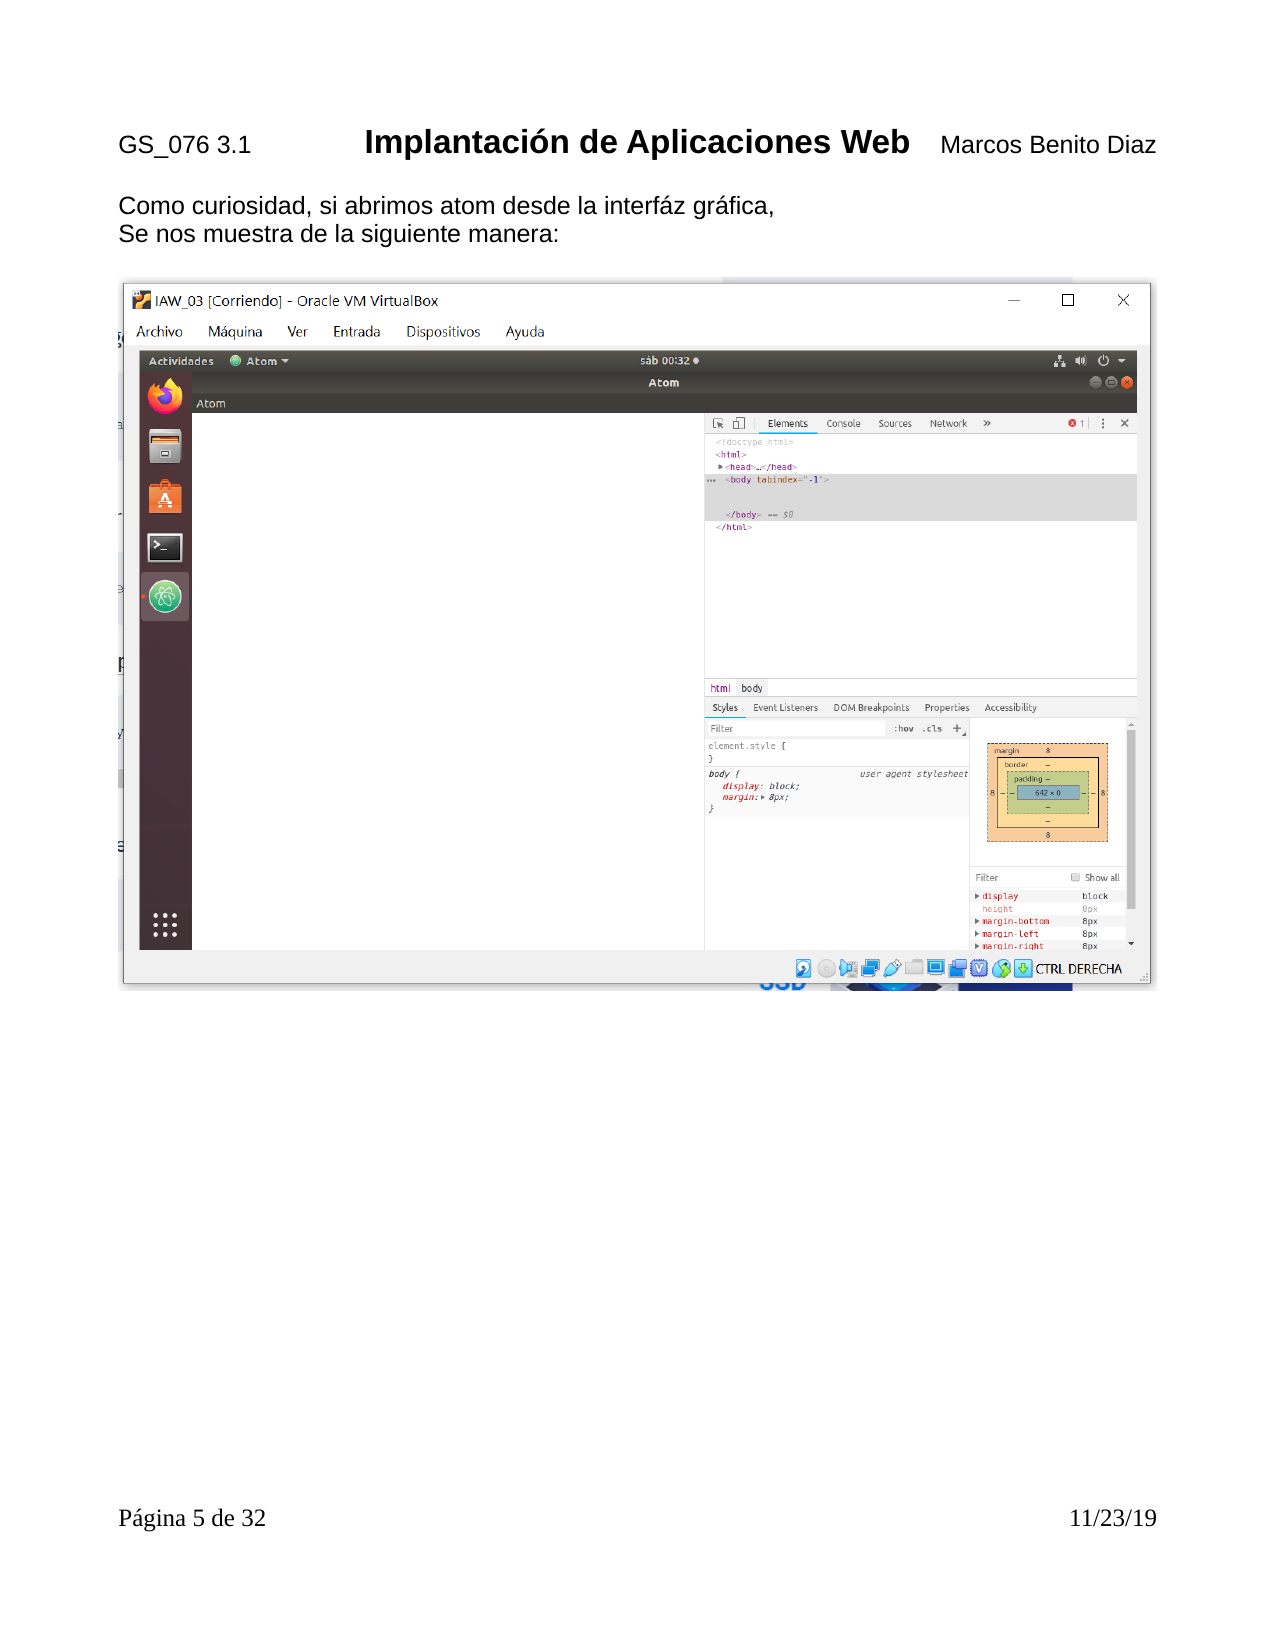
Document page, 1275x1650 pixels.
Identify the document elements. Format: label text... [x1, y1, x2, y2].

picture [118, 277, 1157, 991]
text Se nos muestra de la siguiente manera: [118, 219, 1157, 248]
text Como curiosidad, si abrimos atom desde la interfáz gráfica, [118, 191, 1157, 219]
